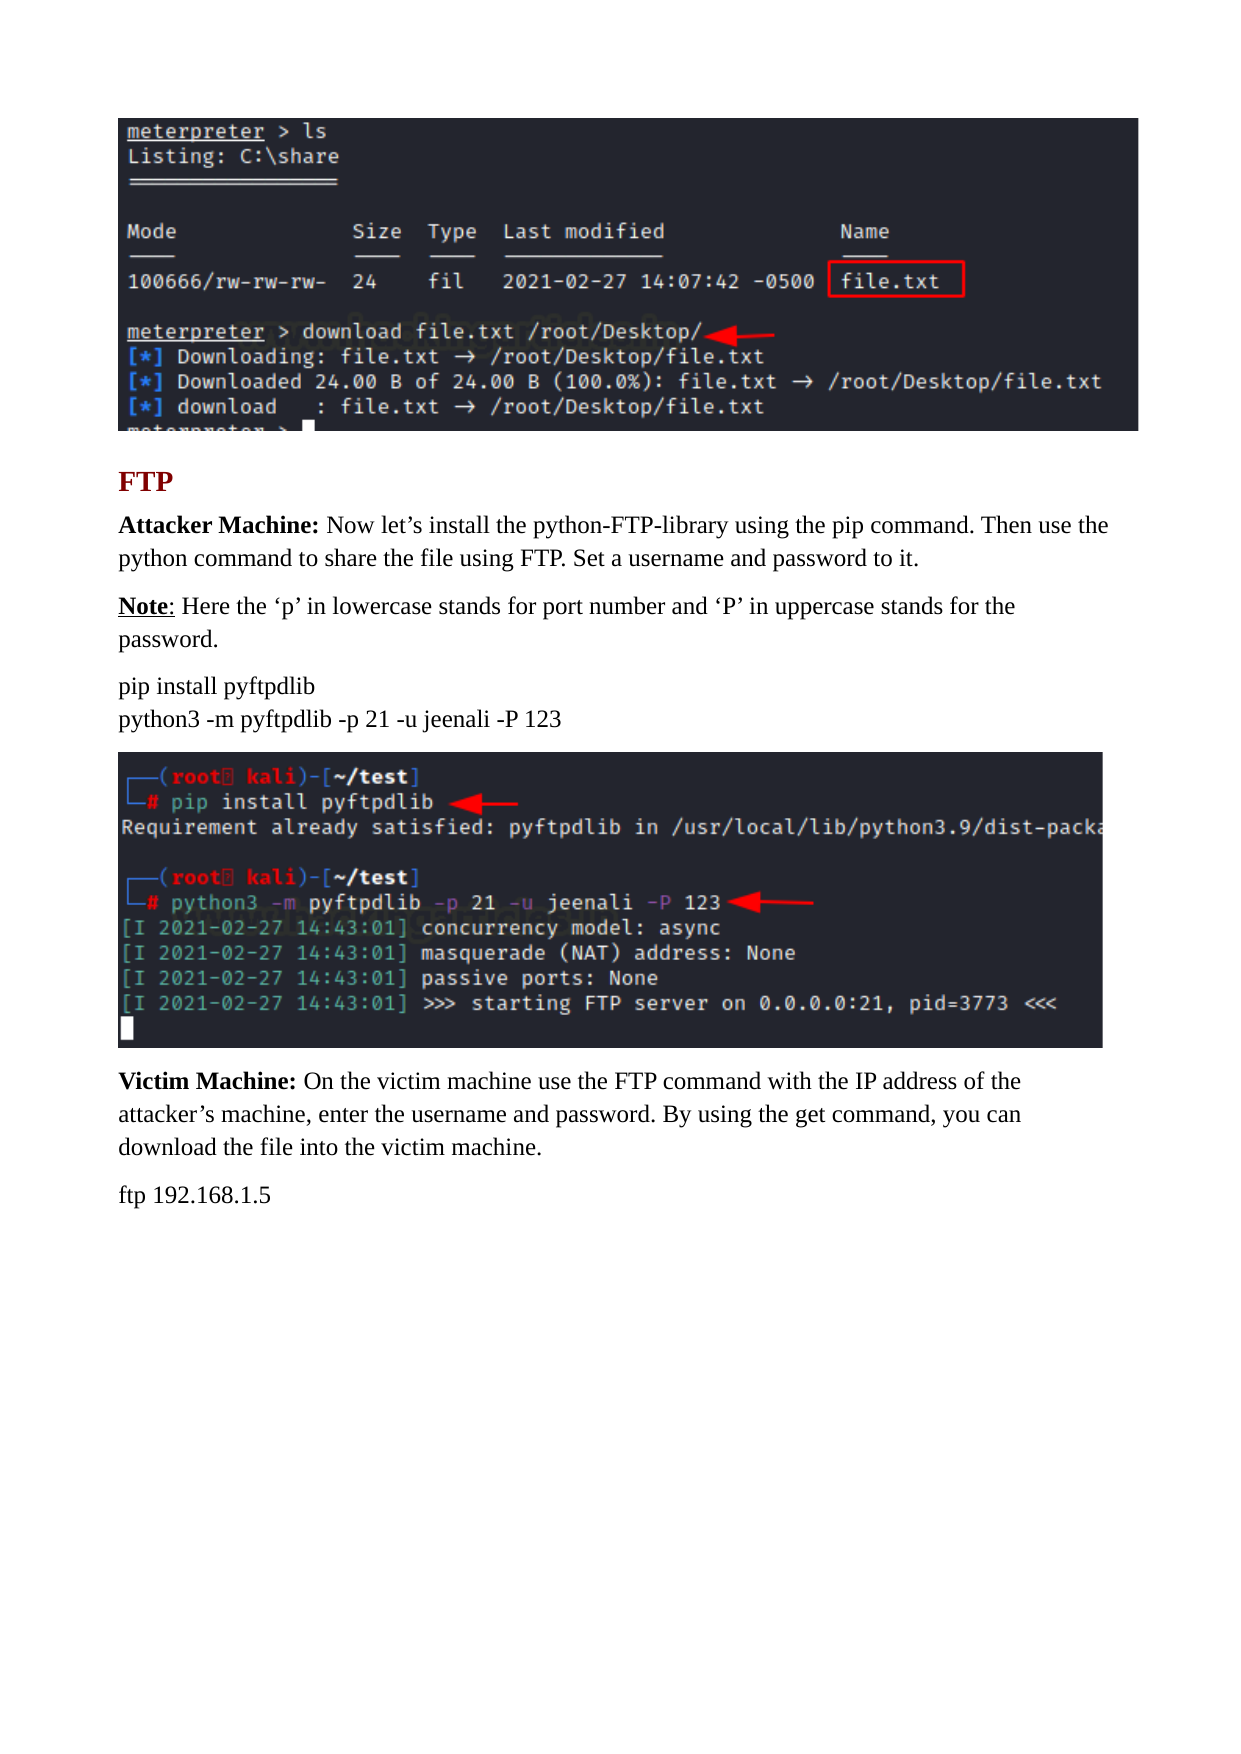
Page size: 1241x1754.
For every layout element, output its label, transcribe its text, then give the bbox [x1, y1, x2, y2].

text ftp 192.168.1.5 [118, 1180, 1122, 1208]
text pip install pyftpdlib [118, 671, 1122, 700]
text python3 -m pyftpdlib -p 21 -u jeenali -P 123 [118, 704, 1122, 733]
picture [118, 118, 1139, 431]
text Victim Machine: On the victim machine use the FTP command with the IP address of the attacker’s machine, enter the username and password. By using the get command, you can download the file into the victim machine. [118, 1066, 1122, 1161]
text Attacker Machine: Now let’s install the python-FTP-library using the pip command. Then use the python command to share the file using FTP. Set a username and password to it. [118, 510, 1122, 572]
text Note: Here the ‘p’ in lowercase stands for port number and ‘P’ in uppercase stands for the password. [118, 591, 1122, 652]
subtitle FTP [118, 464, 1122, 498]
picture [118, 752, 1103, 1048]
